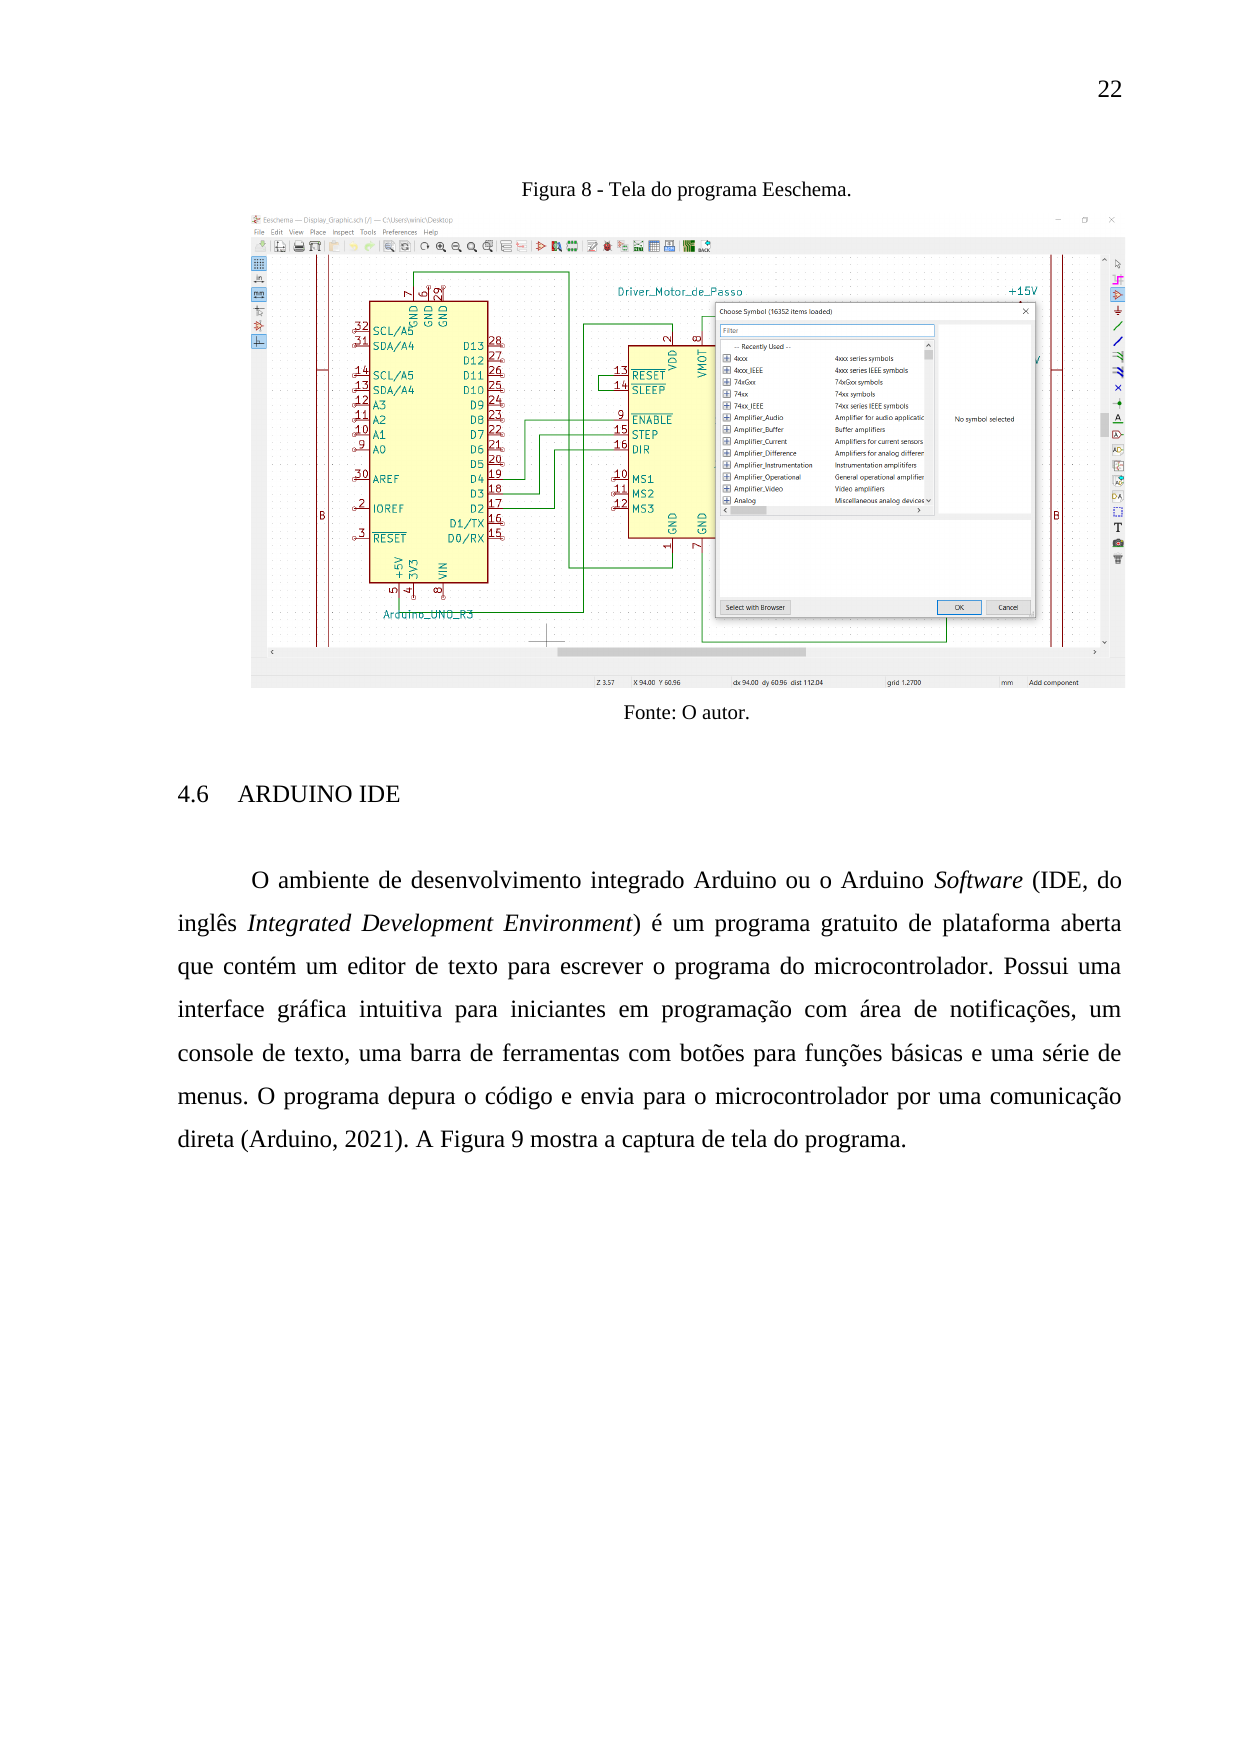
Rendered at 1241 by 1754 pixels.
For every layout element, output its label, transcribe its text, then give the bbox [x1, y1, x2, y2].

picture [251, 213, 1125, 688]
text Figura 8 - Tela do programa Eeschema. [177, 177, 1122, 201]
text O ambiente de desenvolvimento integrado Arduino ou o Arduino Software (IDE, do inglês Integrated Development Environment) é um programa gratuito de plataforma aberta que contém um editor de texto para escrever o programa do microcontrolador. Possui uma interface gráfica intuitiva para iniciantes em programação com área de notificações, um console de texto, uma barra de ferramentas com botões para funções básicas e uma série de menus. O programa depura o código e envia para o microcontrolador por uma comunicação direta (Arduino, 2021). A Figura 9 mostra a captura de tela do programa. [177, 865, 1122, 1153]
text Fonte: O autor. [177, 700, 1122, 724]
subtitle Arduino IDE [177, 779, 1122, 808]
